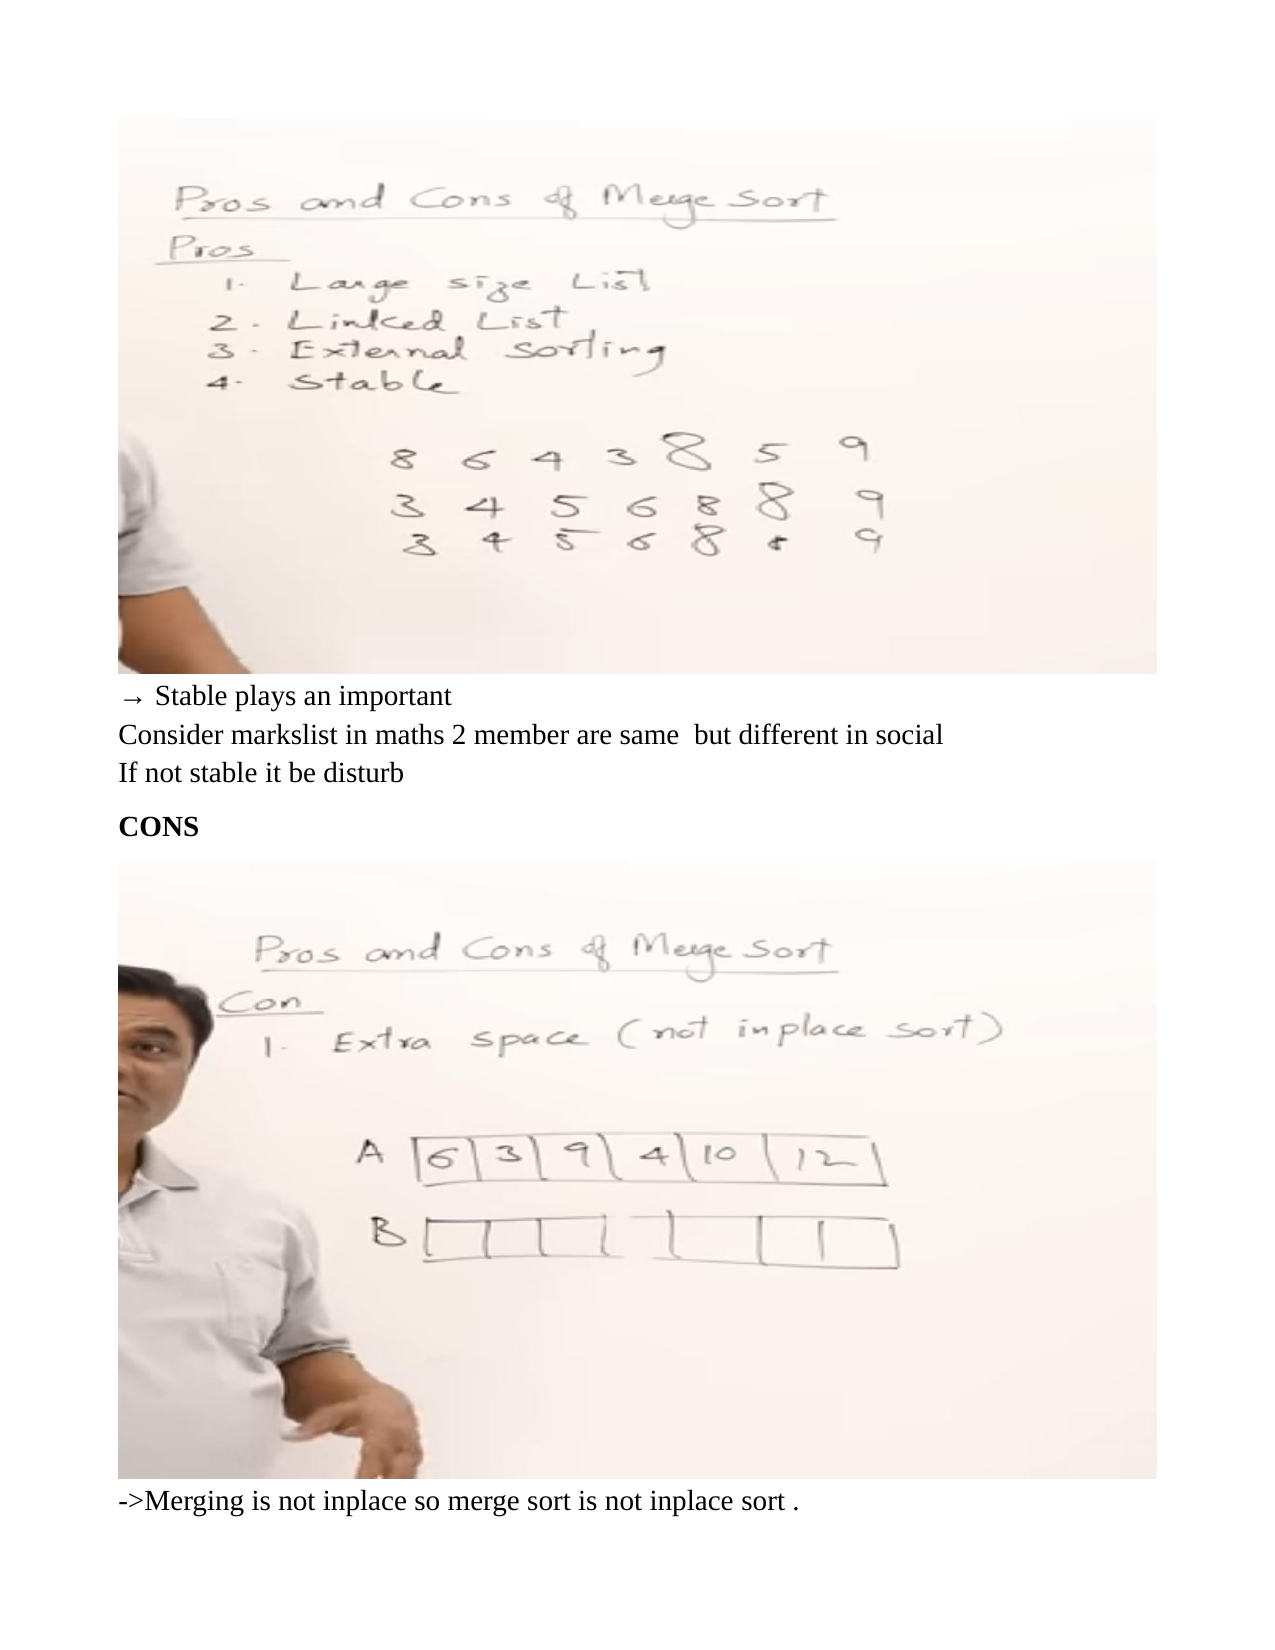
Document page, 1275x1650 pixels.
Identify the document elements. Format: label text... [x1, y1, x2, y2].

text ->Merging is not inplace so merge sort is not inplace sort . [118, 1479, 1157, 1517]
picture [118, 118, 1157, 674]
picture [118, 861, 1157, 1479]
text → Stable plays an important Consider markslist in maths 2 member are same but different in social If not stable it be disturb [118, 674, 1157, 789]
text CONS [118, 809, 1157, 842]
